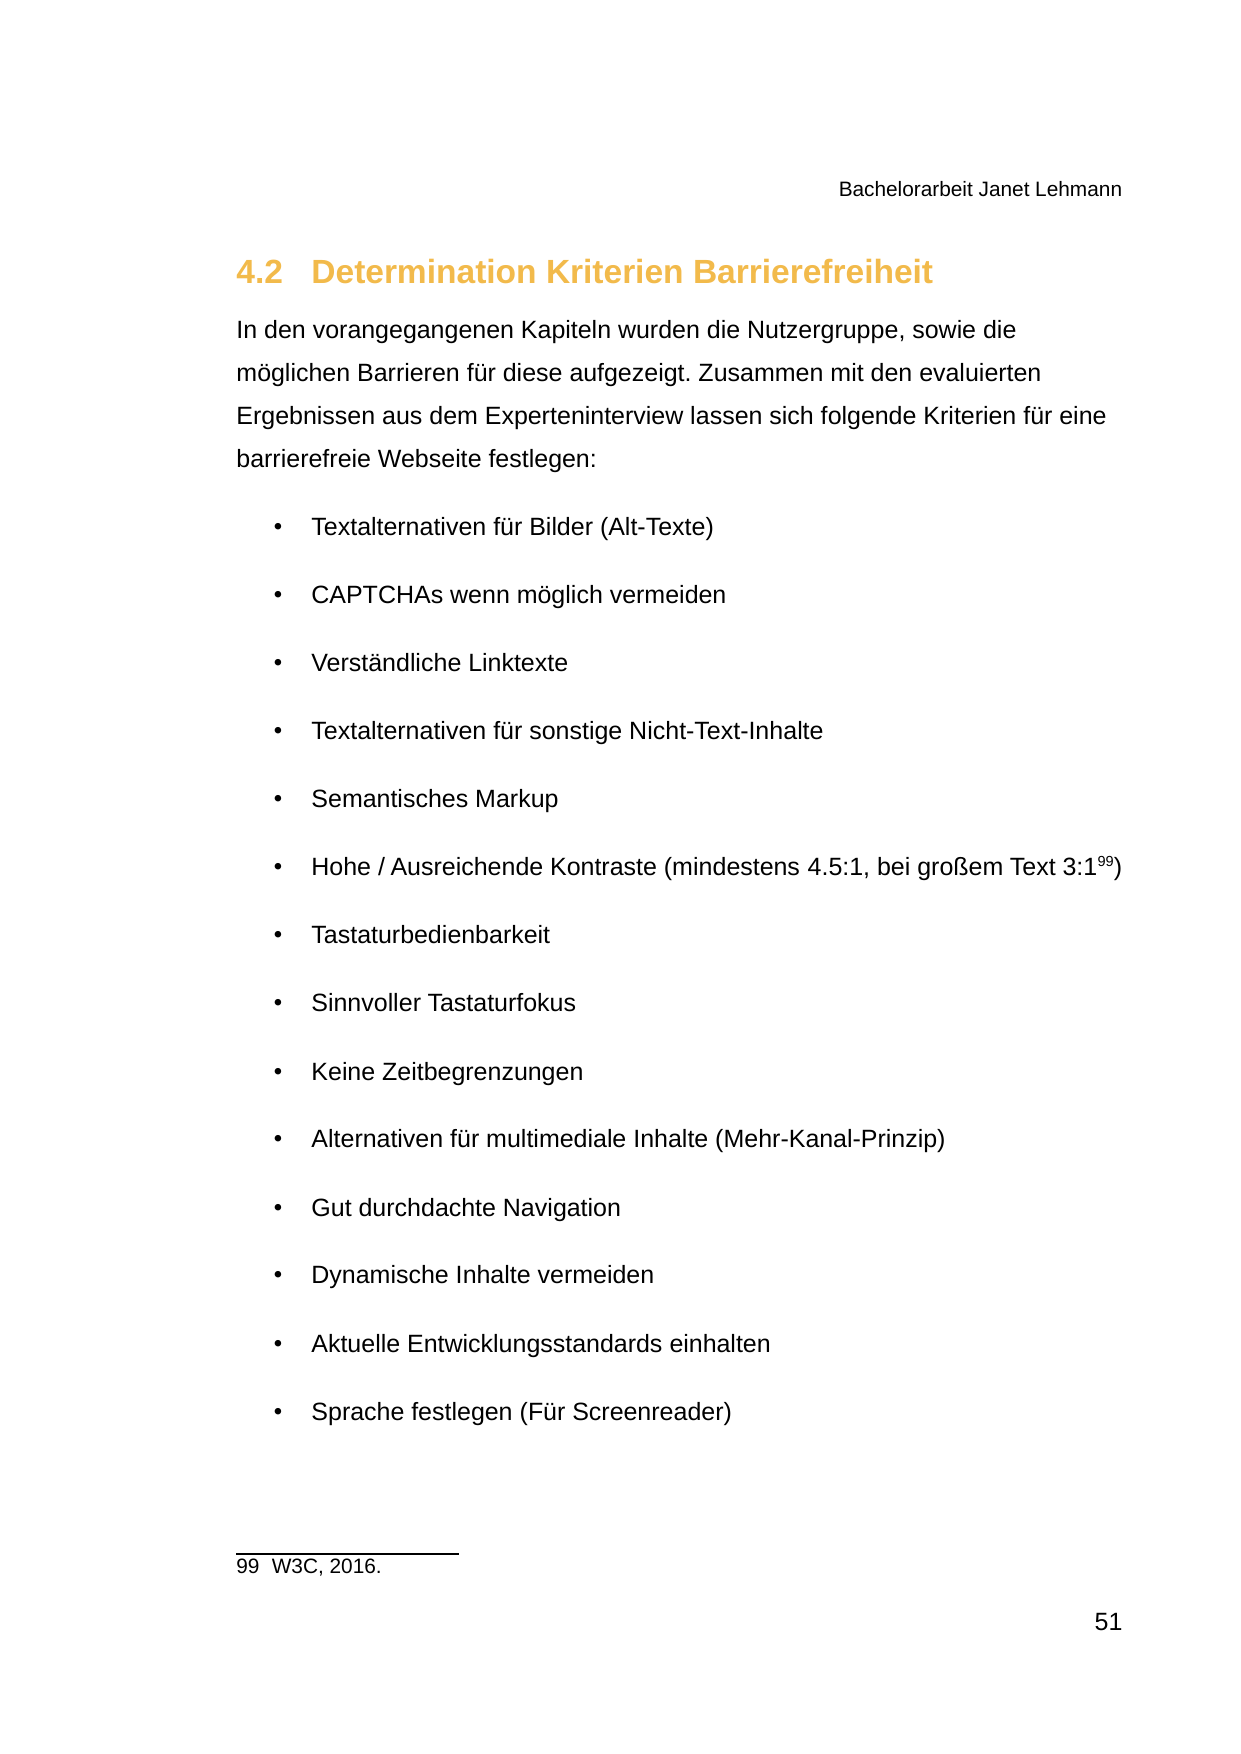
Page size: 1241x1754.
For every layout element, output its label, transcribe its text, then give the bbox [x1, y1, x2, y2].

list Sprache festlegen (Für Screenreader) [274, 1397, 1122, 1468]
list Sinnvoller Tastaturfokus [274, 988, 1122, 1017]
subtitle Determination Kriterien Barrierefreiheit [236, 251, 1122, 290]
list Gut durchdachte Navigation [274, 1192, 1122, 1221]
list Textalternativen für Bilder (Alt-Texte) [274, 512, 1122, 541]
list Hohe / Ausreichende Kontraste (mindestens 4.5:1, bei großem Text 3:1) [274, 852, 1122, 881]
list Verständliche Linktexte [274, 648, 1122, 677]
list Alternativen für multimediale Inhalte (Mehr-Kanal-Prinzip) [274, 1124, 1122, 1153]
list Keine Zeitbegrenzungen [274, 1056, 1122, 1085]
list Aktuelle Entwicklungsstandards einhalten [274, 1328, 1122, 1357]
list Tastaturbedienbarkeit [274, 920, 1122, 949]
list CAPTCHAs wenn möglich vermeiden [274, 580, 1122, 609]
list Semantisches Markup [274, 784, 1122, 813]
list Textalternativen für sonstige Nicht-Text-Inhalte [274, 716, 1122, 745]
list W3C, 2016. [236, 1554, 1122, 1578]
list Dynamische Inhalte vermeiden [274, 1261, 1122, 1289]
text In den vorangegangenen Kapiteln wurden die Nutzergruppe, sowie die möglichen Barrieren für diese aufgezeigt. Zusammen mit den evaluierten Ergebnissen aus dem Experteninterview lassen sich folgende Kriterien für eine barrierefreie Webseite festlegen: [236, 315, 1122, 473]
